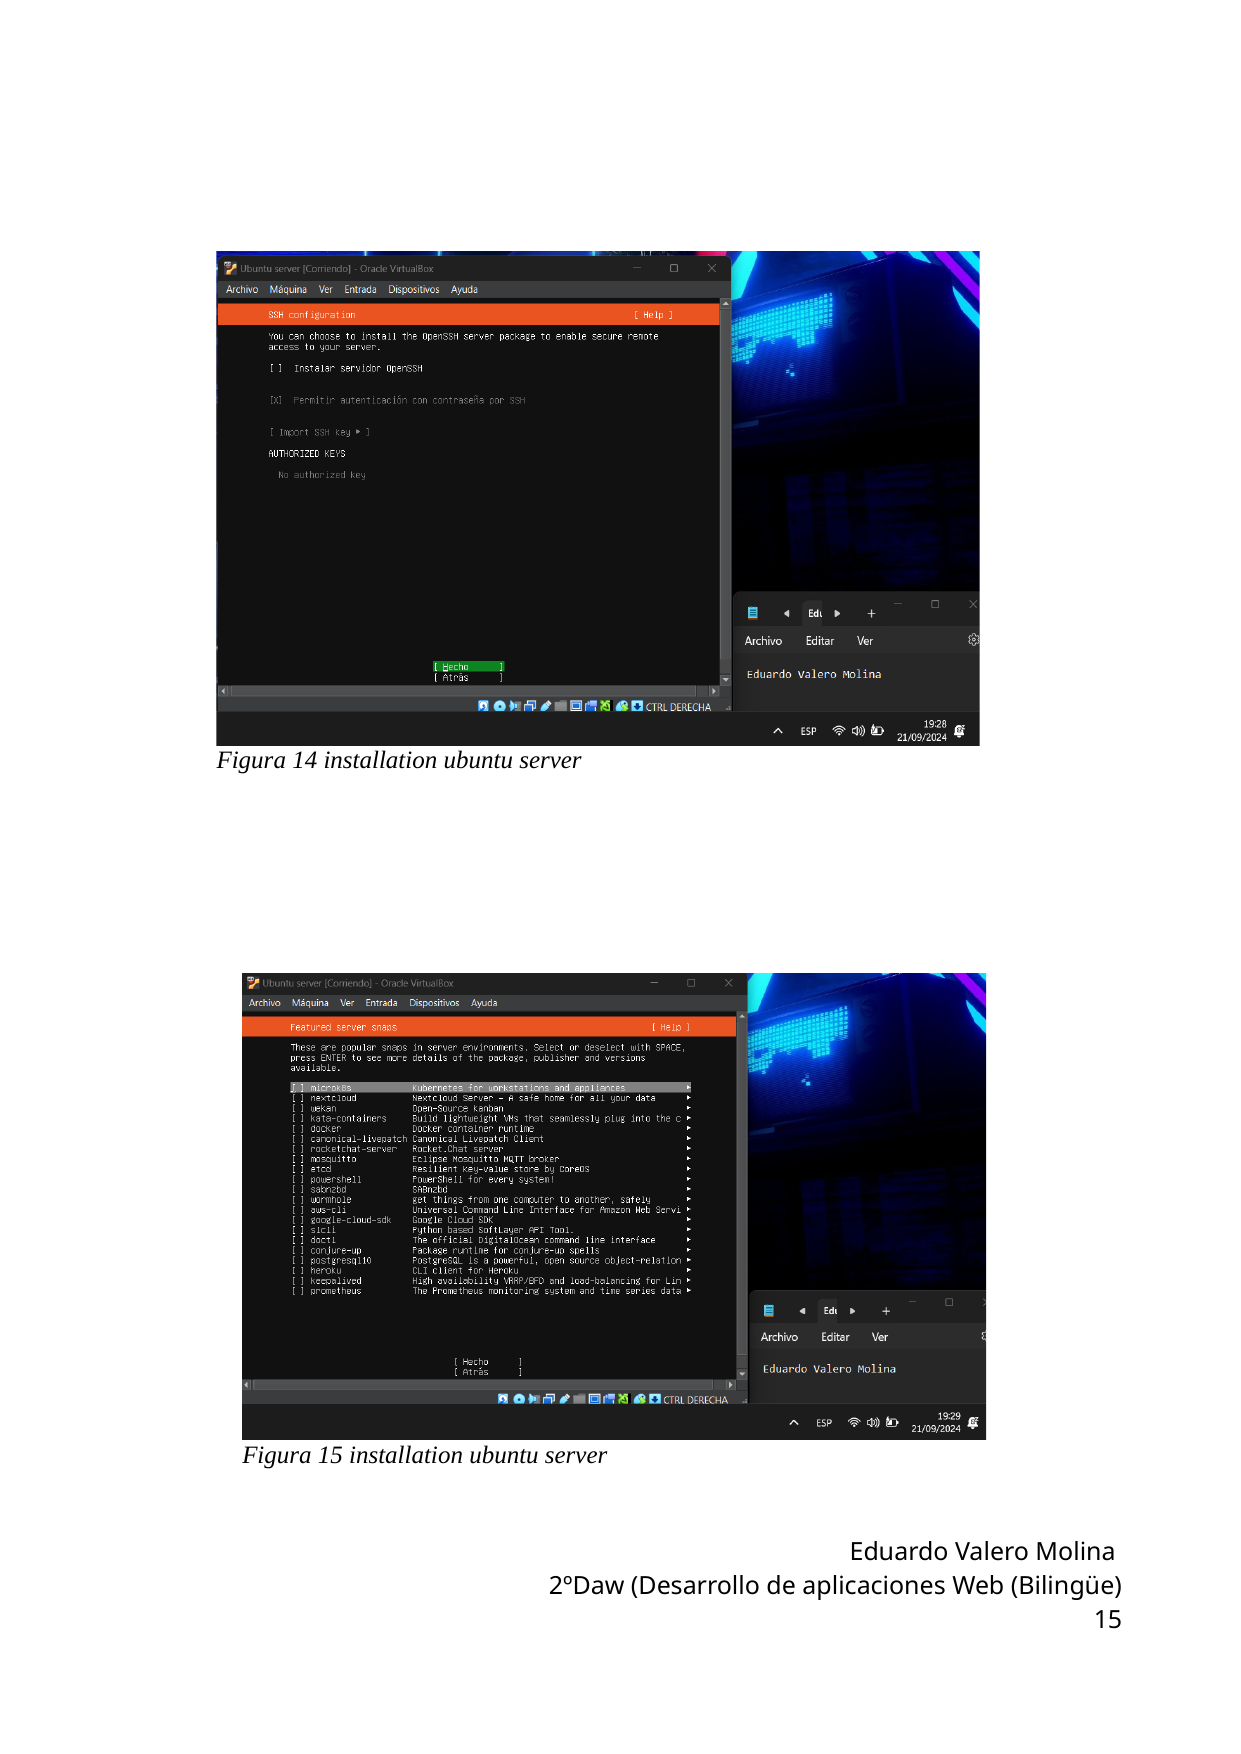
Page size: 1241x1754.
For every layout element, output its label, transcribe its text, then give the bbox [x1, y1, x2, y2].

picture [216, 251, 980, 746]
text Figura 14 installation ubuntu server [216, 746, 980, 774]
text Figura 15 installation ubuntu server [242, 1440, 986, 1469]
picture [242, 973, 987, 1440]
